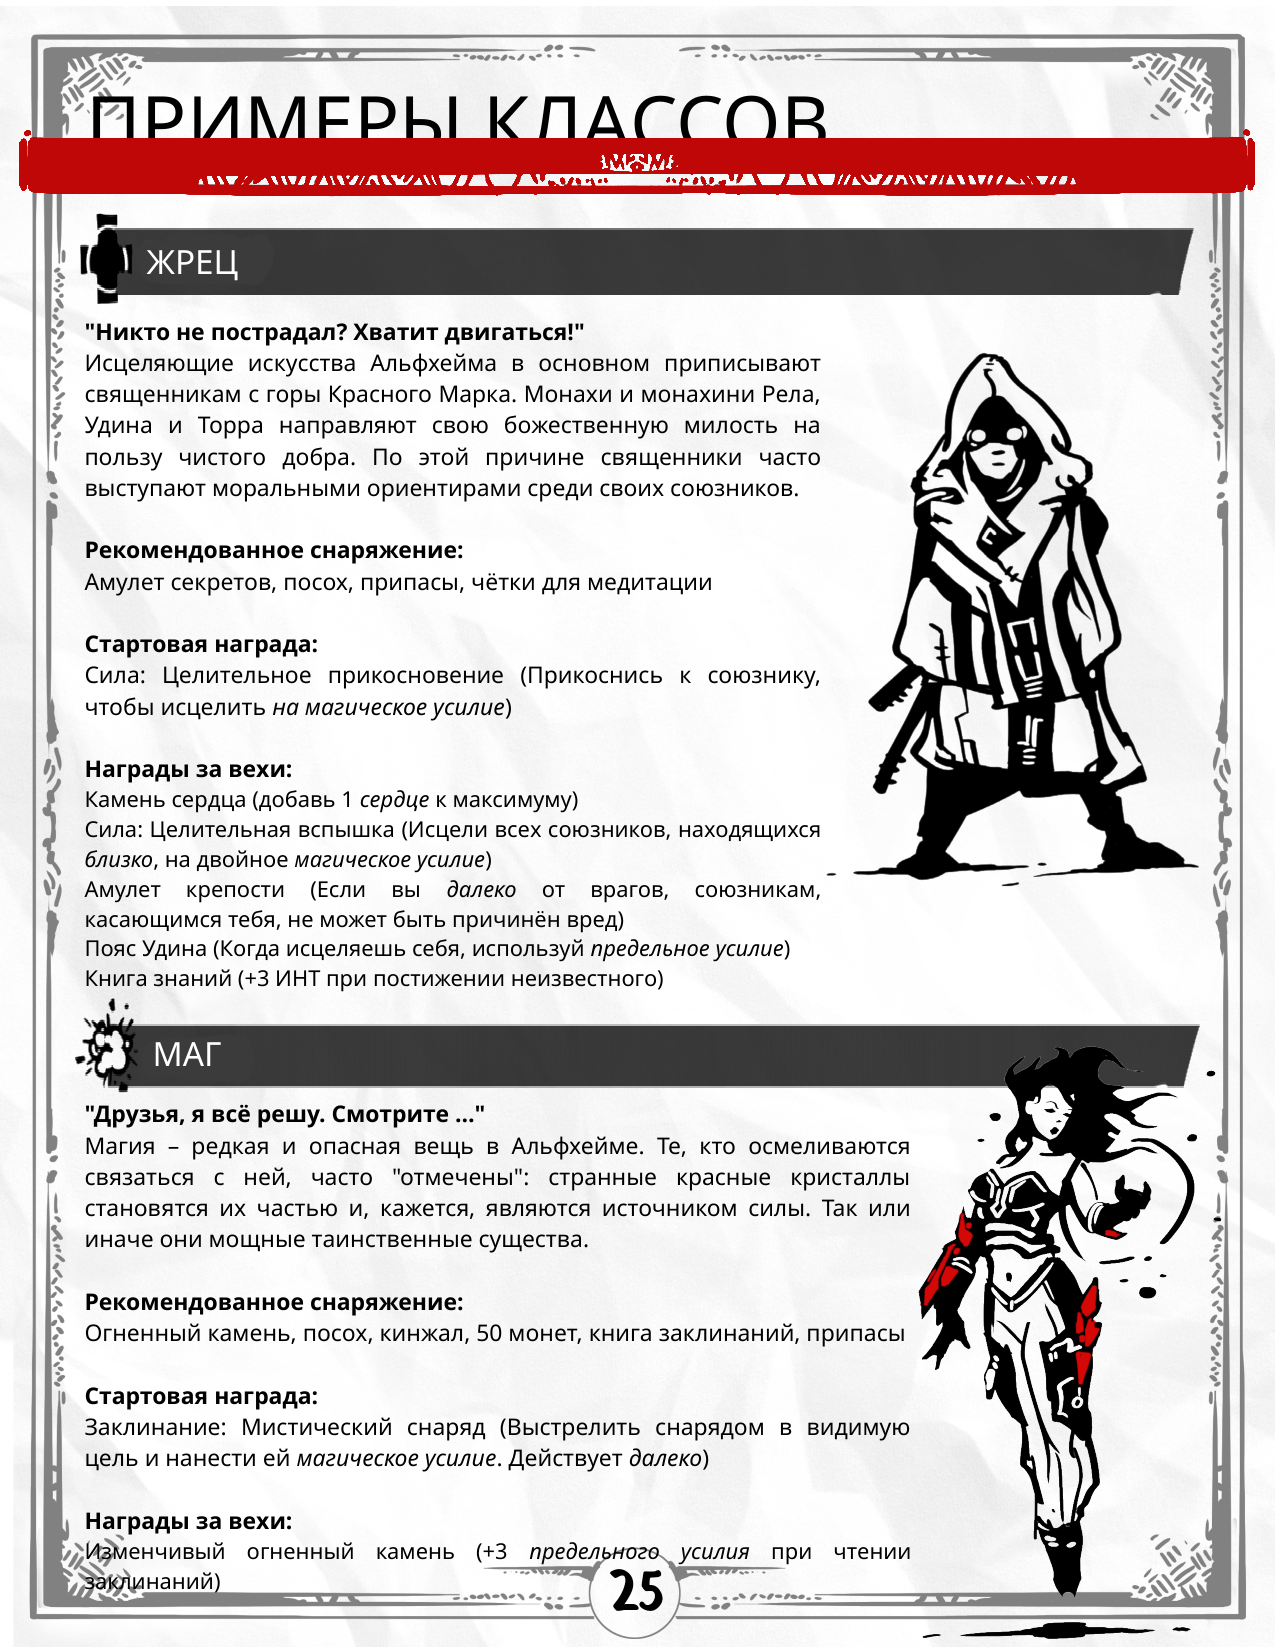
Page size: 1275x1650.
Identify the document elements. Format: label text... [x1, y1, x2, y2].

text [1204, 347, 1275, 503]
text Сила: Целительное прикосновение (Прикоснись к союзнику, чтобы исцелить на магическое усилие) [84, 659, 821, 722]
text [1204, 534, 1275, 566]
text ЖРЕЦ [75, 208, 1209, 316]
text [1204, 628, 1275, 659]
text Амулет секретов, посох, припасы, чётки для медитации [84, 566, 821, 597]
text [1227, 1536, 1275, 1596]
text Рекомендованное снаряжение: [84, 534, 821, 566]
text [1204, 659, 1275, 722]
text [1227, 1317, 1275, 1348]
text Изменчивый огненный камень (+3 предельного усилия при чтении заклинаний) [84, 1536, 911, 1596]
picture [0, 6, 1275, 1650]
text [1227, 1286, 1275, 1317]
text Книга знаний (+3 ИНТ при постижении неизвестного) [84, 963, 1275, 993]
text [1227, 1098, 1275, 1130]
text [1227, 1130, 1275, 1255]
text Исцеляющие искусства Альфхейма в основном приписывают священникам с горы Красного Марка. Монахи и монахини Рела, Удина и Торра направляют свою божественную милость на пользу чистого добра. По этой причине священники часто выступают моральными ориентирами среди своих союзников. [84, 347, 821, 503]
text Рекомендованное снаряжение: [84, 1286, 911, 1317]
text [1204, 753, 1275, 784]
text "Никто не пострадал? Хватит двигаться!" [84, 316, 1275, 347]
text [1227, 1411, 1275, 1473]
text Огненный камень, посох, кинжал, 50 монет, книга заклинаний, припасы [84, 1317, 911, 1348]
text "Друзья, я всё решу. Смотрите …" [84, 1098, 911, 1130]
text Заклинание: Мистический снаряд (Выстрелить снарядом в видимую цель и нанести ей магическое усилие. Действует далеко) [84, 1411, 911, 1473]
text [1204, 566, 1275, 597]
text Камень сердца (добавь 1 сердце к максимуму) [84, 784, 821, 814]
text Награды за вехи: [84, 753, 821, 784]
text Магия – редкая и опасная вещь в Альфхейме. Те, кто осмеливаются связаться с ней, часто "отмечены": странные красные кристаллы становятся их частью и, кажется, являются источником силы. Так или иначе они мощные таинственные существа. [84, 1130, 911, 1255]
text МАГ [75, 993, 1209, 1096]
text [1227, 1505, 1275, 1536]
text [1227, 1380, 1275, 1411]
text Амулет крепости (Если вы далеко от врагов, союзникам, касающимся тебя, не может быть причинён вред) [84, 874, 1275, 933]
text Сила: Целительная вспышка (Исцели всех союзников, находящихся близко, на двойное магическое усилие) [84, 814, 821, 874]
text [1204, 784, 1275, 814]
text Стартовая награда: [84, 1380, 911, 1411]
text [1204, 814, 1275, 874]
text Стартовая награда: [84, 628, 821, 659]
text Пояс Удина (Когда исцеляешь себя, используй предельное усилие) [84, 933, 1275, 963]
text Награды за вехи: [84, 1505, 911, 1536]
